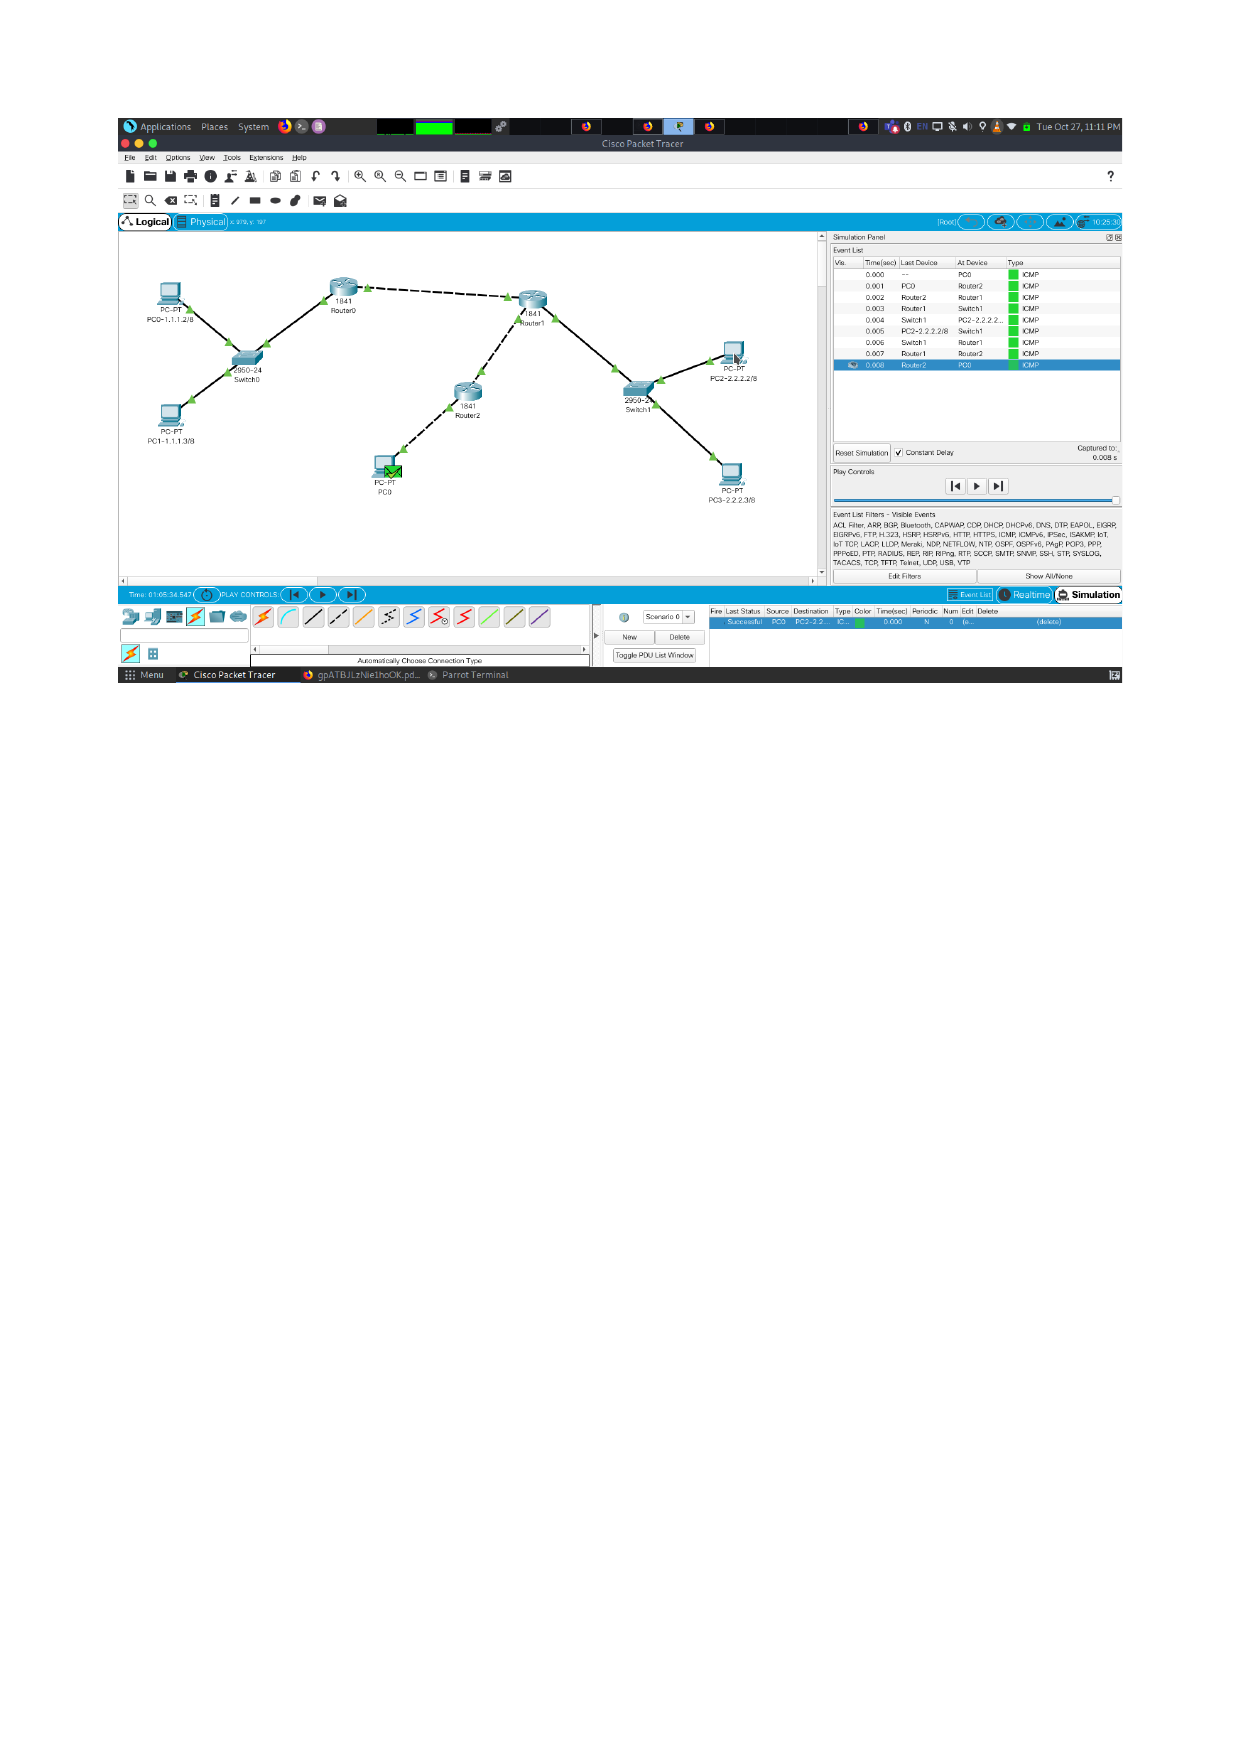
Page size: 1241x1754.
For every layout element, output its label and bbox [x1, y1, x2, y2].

picture [1078, 221, 1084, 229]
picture [999, 589, 1010, 600]
picture [996, 217, 1006, 226]
picture [118, 118, 1123, 683]
